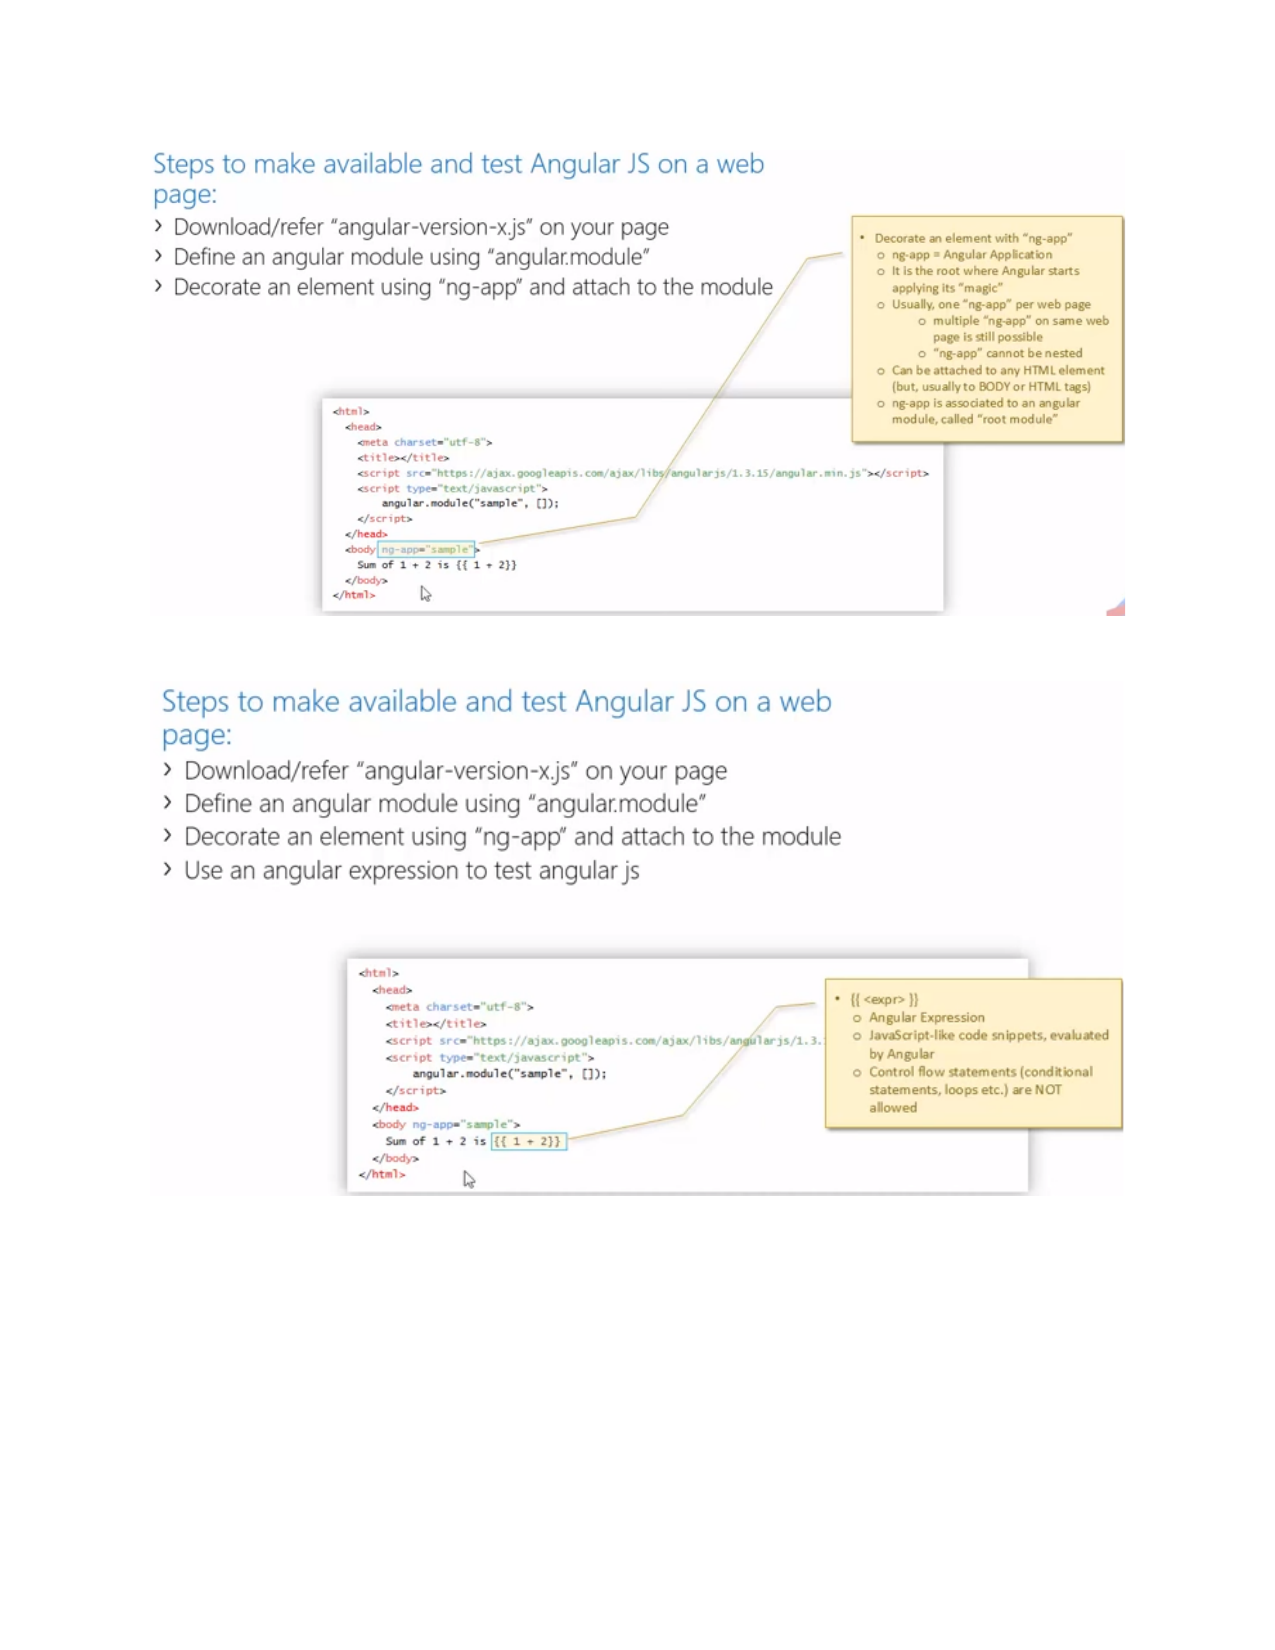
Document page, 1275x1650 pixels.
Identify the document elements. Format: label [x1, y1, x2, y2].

picture [150, 681, 1124, 1196]
picture [150, 150, 1125, 616]
